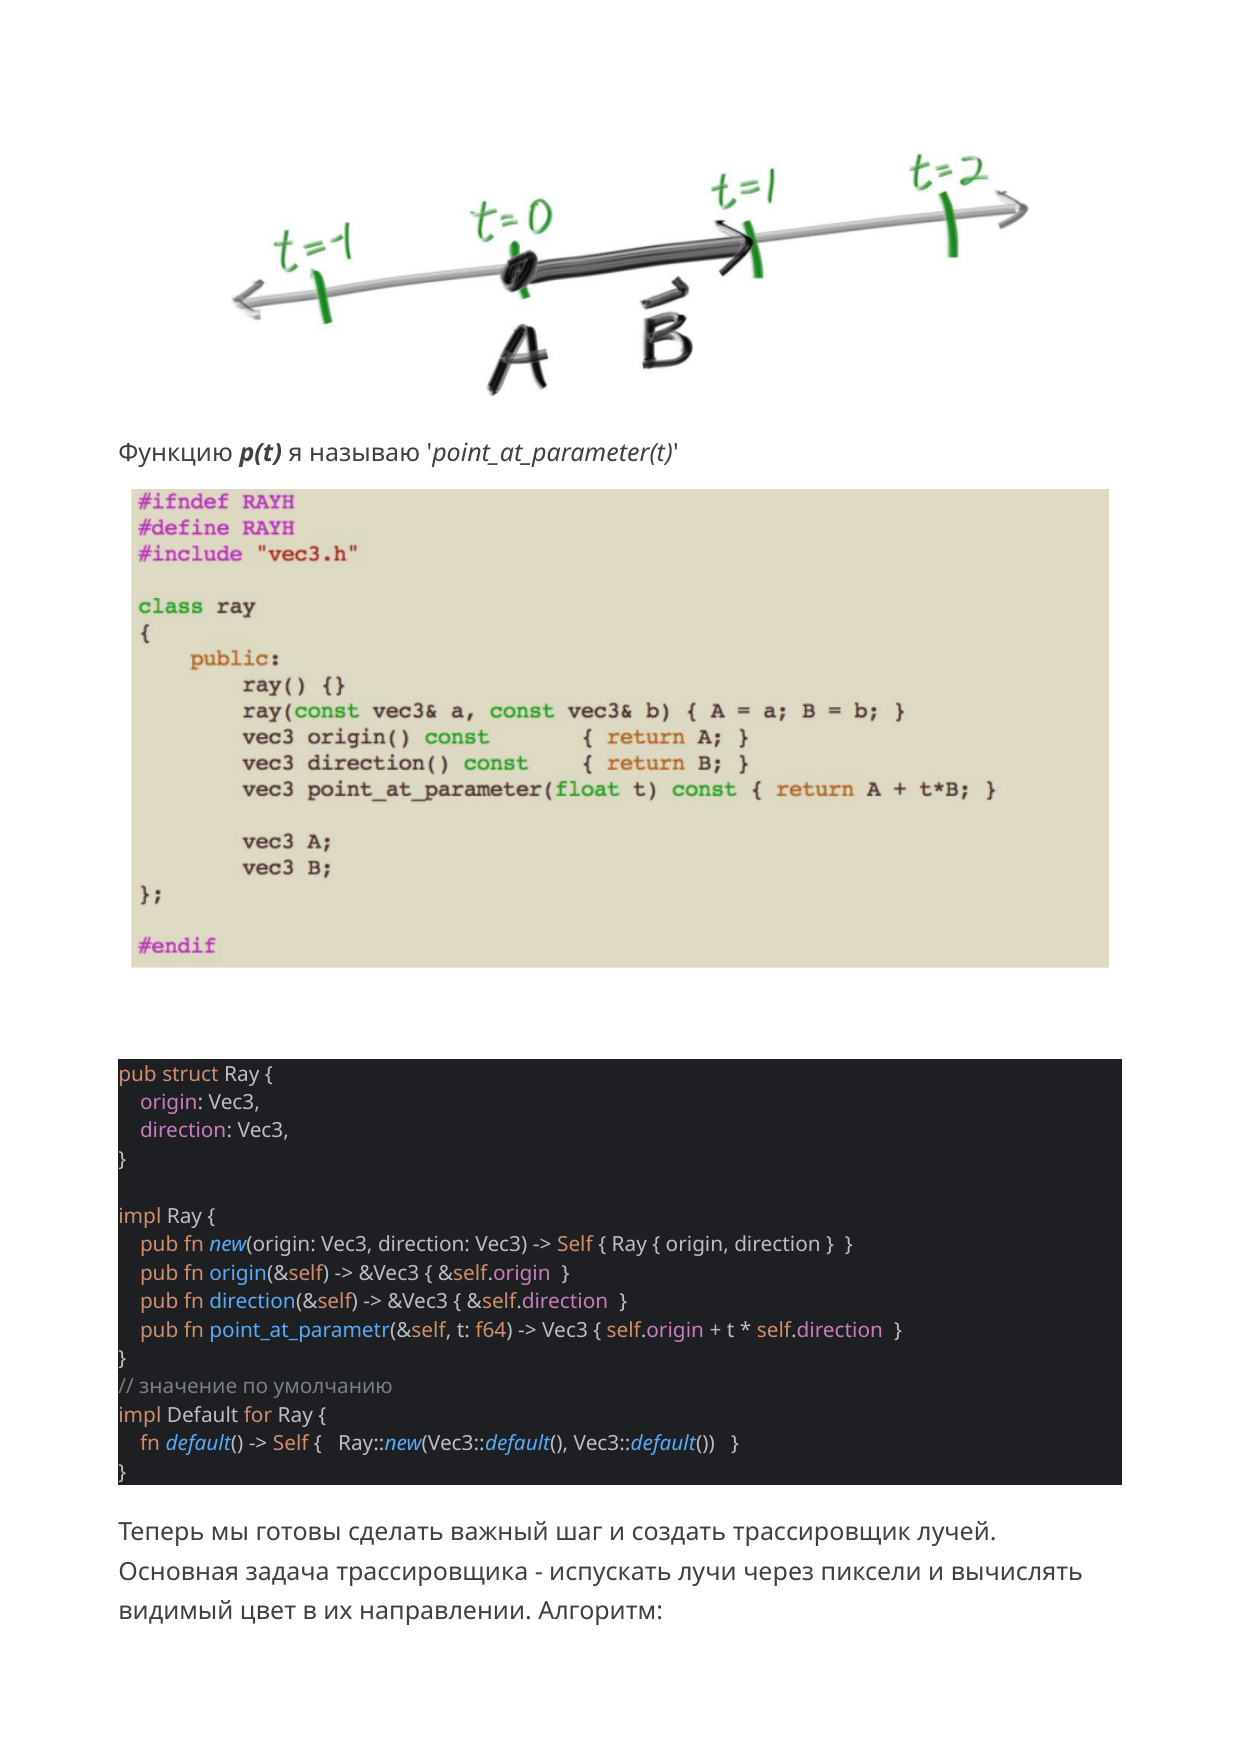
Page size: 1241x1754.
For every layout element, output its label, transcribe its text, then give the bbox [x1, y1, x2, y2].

text Теперь мы готовы сделать важный шаг и создать трассировщик лучей. Основная задача трассировщика - испускать лучи через пиксели и вычислять видимый цвет в их направлении. Алгоритм: [118, 1514, 1122, 1626]
picture [131, 489, 1109, 969]
text Функцию p(t) я называю 'point_at_parameter(t)' [118, 435, 1122, 469]
text impl Default for Ray { fn default() -> Self { Ray::new(Vec3::default(), Vec3::default()) } } [118, 1400, 1122, 1485]
picture [118, 118, 1123, 435]
text pub struct Ray { origin: Vec3, direction: Vec3, } impl Ray { pub fn new(origin: Vec3, direction: Vec3) -> Self { Ray { origin, direction } } pub fn origin(&self) -> &Vec3 { &self.origin } pub fn direction(&self) -> &Vec3 { &self.direction } pub fn point_at_parametr(&self, t: f64) -> Vec3 { self.origin + t * self.direction } } // значение по умолчанию [118, 1059, 1122, 1400]
